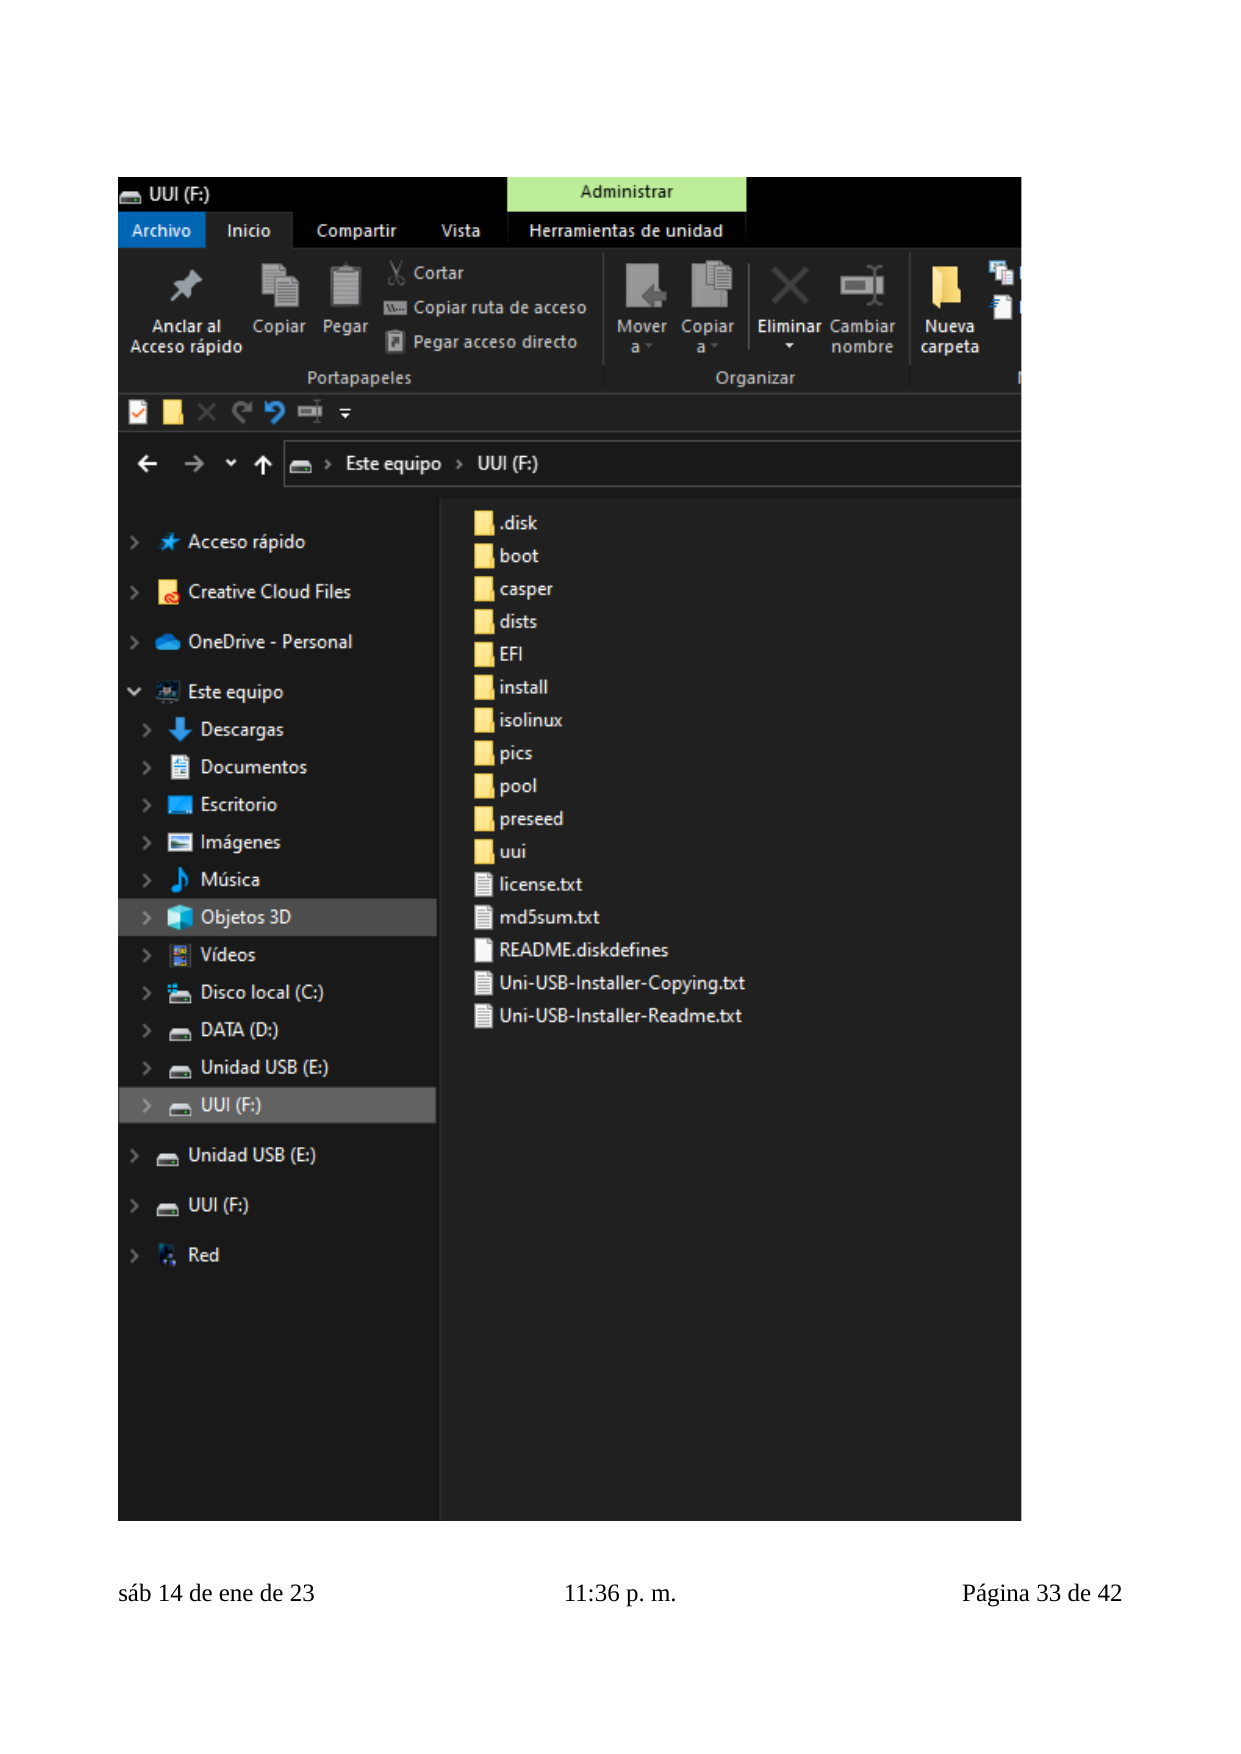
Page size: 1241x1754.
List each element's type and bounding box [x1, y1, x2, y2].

picture [118, 177, 1022, 1521]
